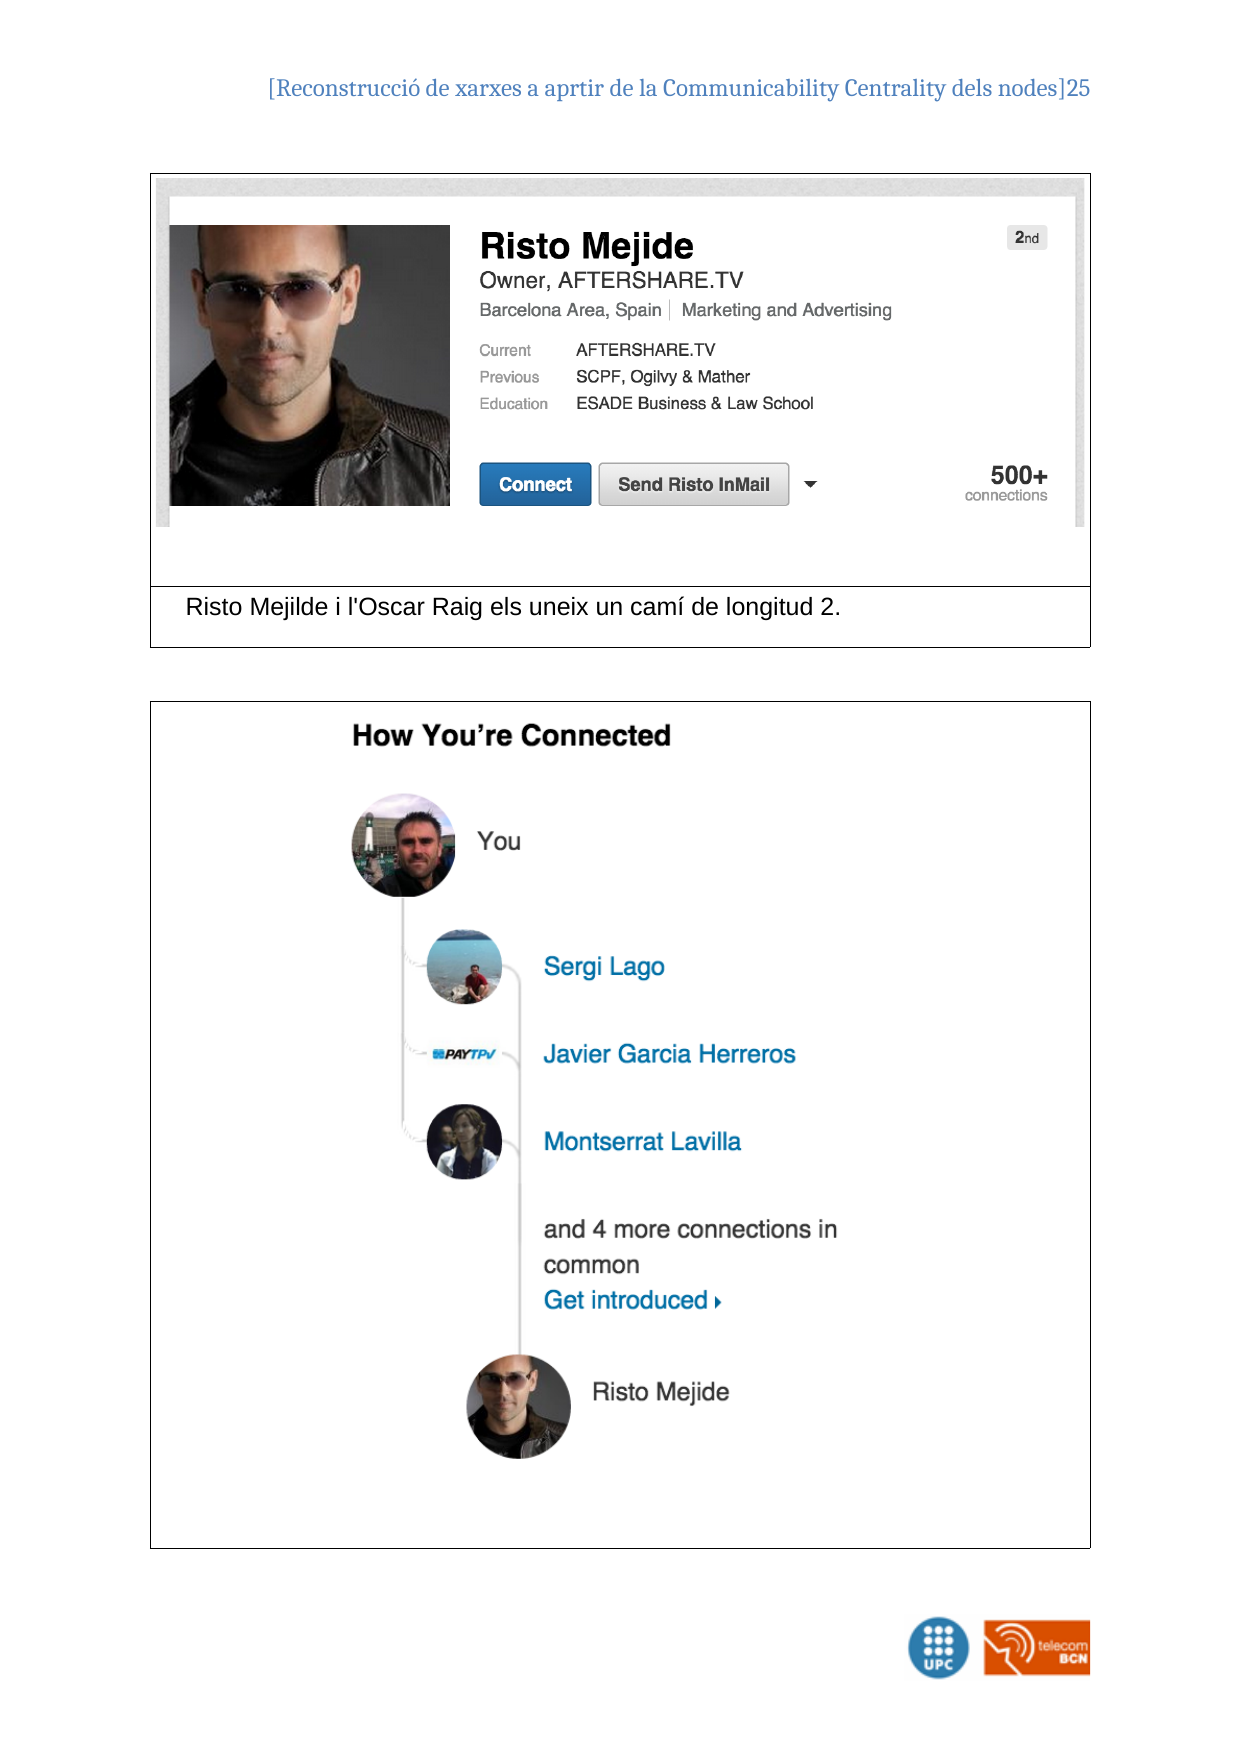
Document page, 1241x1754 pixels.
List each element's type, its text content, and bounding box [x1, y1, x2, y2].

table_header [151, 702, 1090, 1547]
table_cell Risto Mejilde i l'Oscar Raig els uneix un camí de longitud 2. [151, 587, 1090, 647]
picture [904, 1614, 1091, 1681]
table_header [151, 174, 1090, 586]
picture [155, 178, 1085, 527]
picture [335, 706, 905, 1488]
